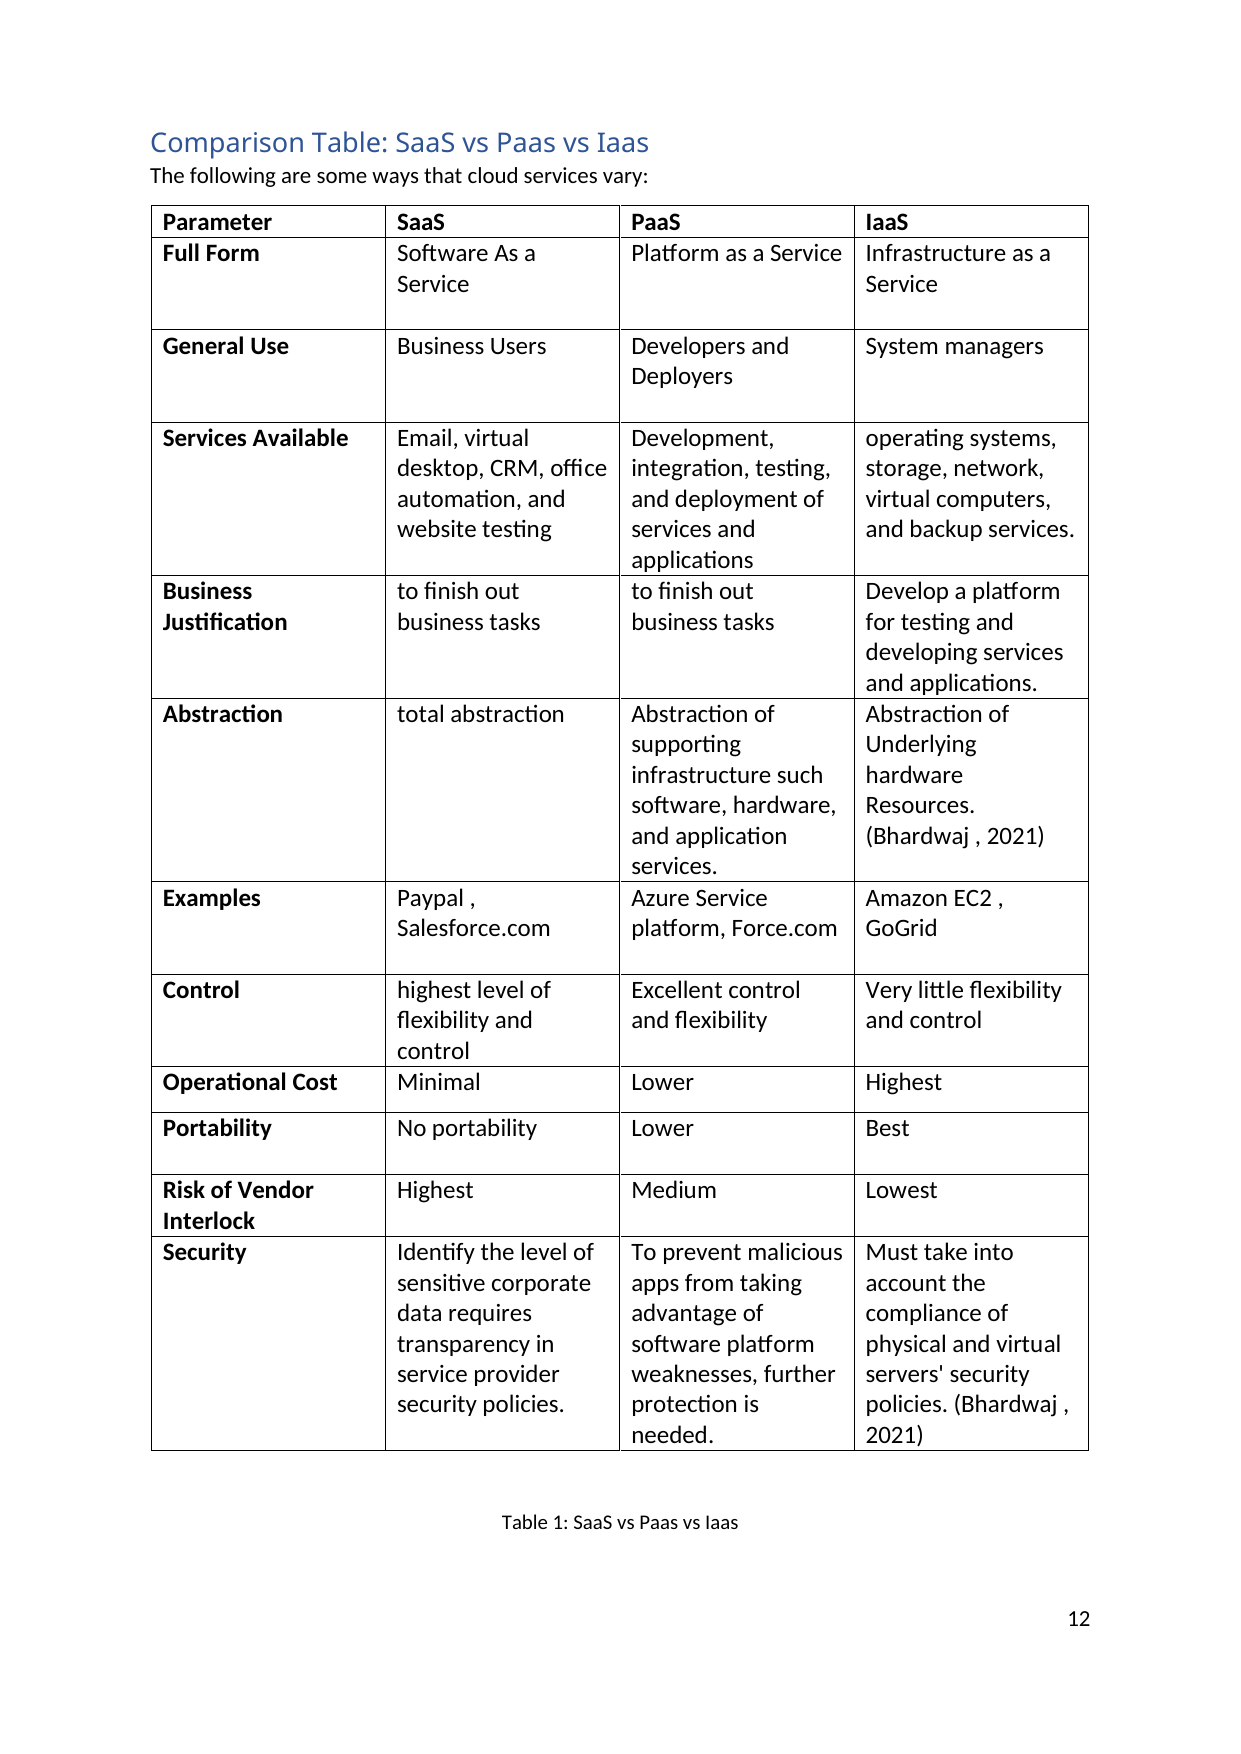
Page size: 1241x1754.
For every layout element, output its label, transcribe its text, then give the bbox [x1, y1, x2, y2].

text Table 1: SaaS vs Paas vs Iaas [150, 205, 1090, 1535]
text The following are some ways that cloud services vary: [150, 161, 1090, 189]
subtitle Comparison Table: SaaS vs Paas vs Iaas [150, 124, 1090, 161]
